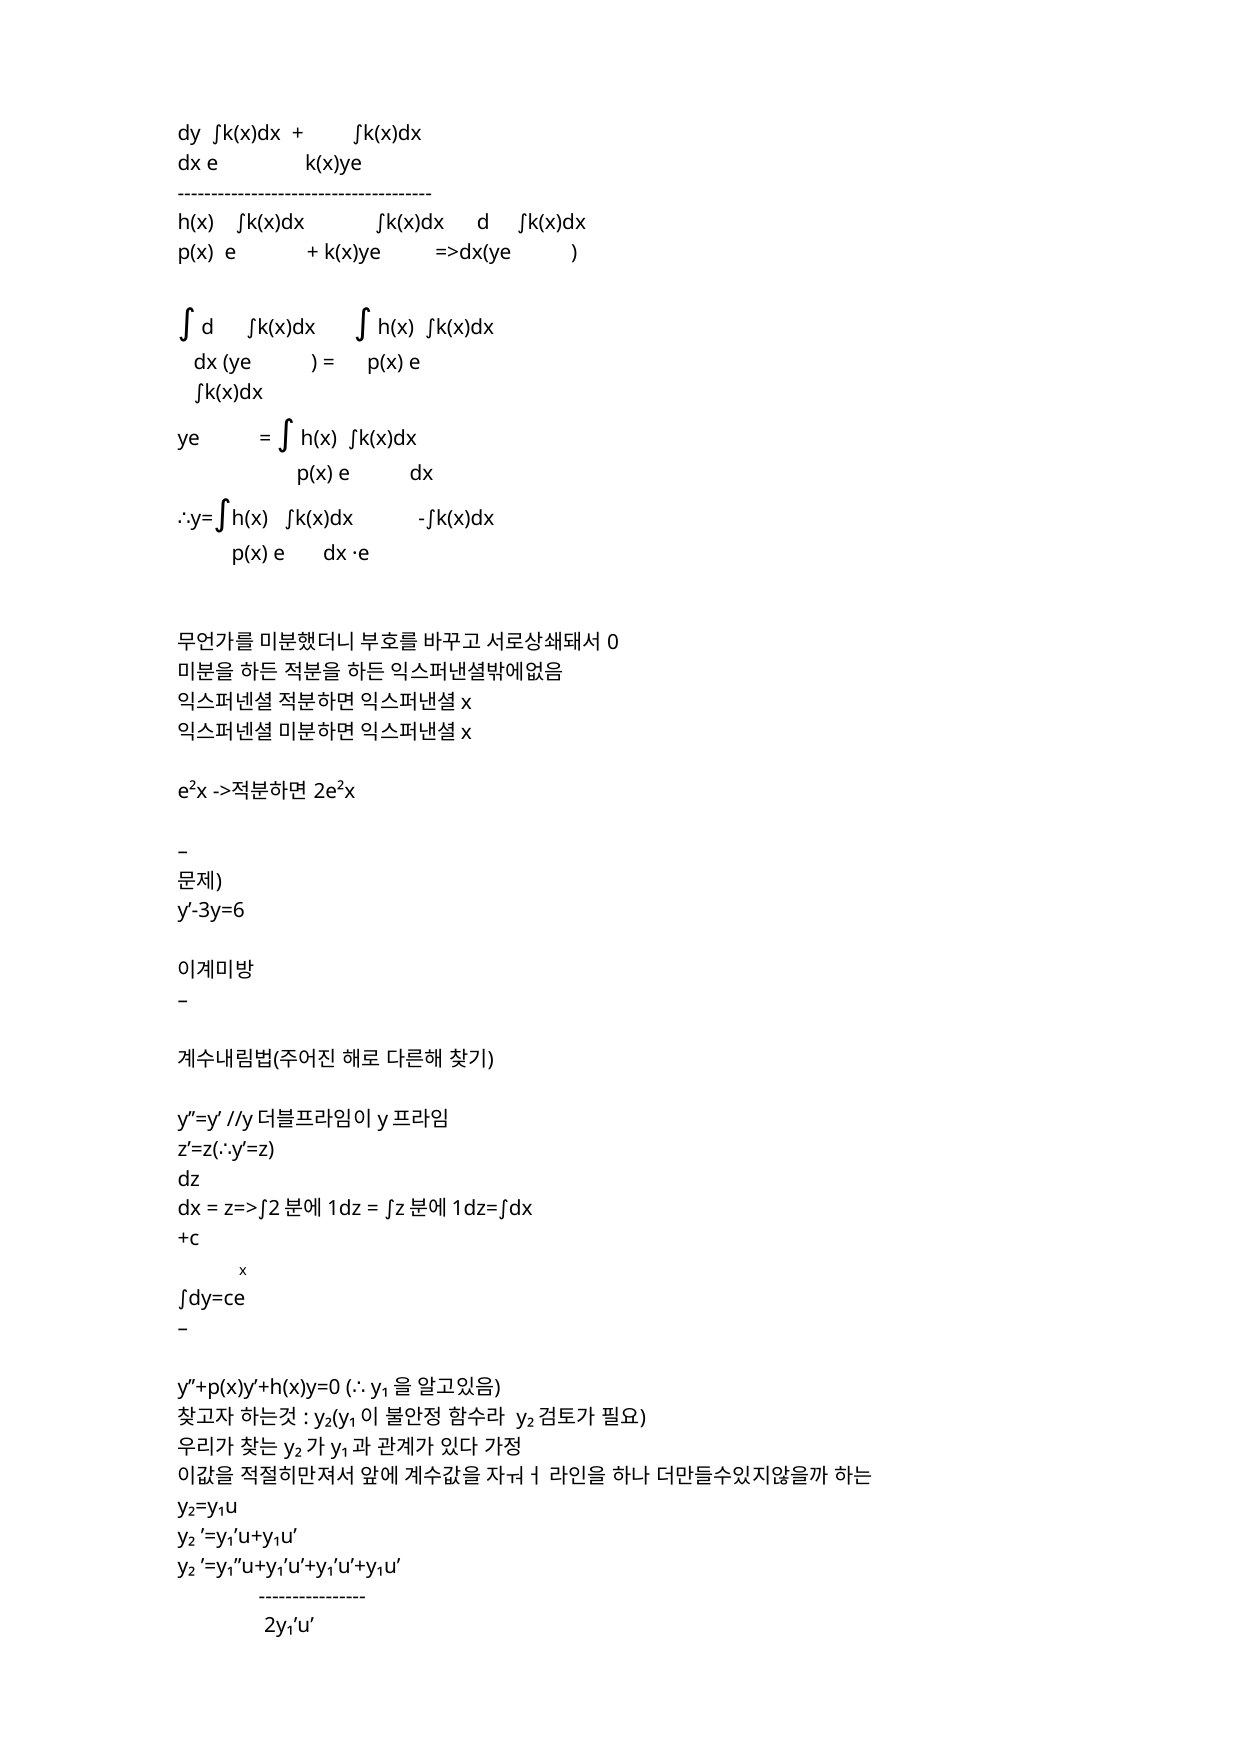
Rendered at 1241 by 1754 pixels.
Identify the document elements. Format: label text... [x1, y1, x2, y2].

text y₂=y₁u [177, 1491, 1063, 1520]
text dy ∫k(x)dx + ∫k(x)dx [177, 118, 1063, 147]
text ∫k(x)dx [177, 377, 1063, 406]
text – [177, 1313, 1063, 1341]
text dx = z=>∫2분에1dz = ∫z분에1dz=∫dx [177, 1193, 1063, 1222]
text z’=z(∴y’=z) [177, 1134, 1063, 1162]
text ∫dy=ce [177, 1283, 1063, 1311]
text p(x) e dx [177, 458, 1063, 486]
text y’-3y=6 [177, 896, 1063, 924]
text 익스퍼넨셜 적분하면 익스퍼낸셜x [177, 687, 1063, 716]
text 2y₁’u’ [177, 1611, 1063, 1639]
text 계수내림법(주어진 해로 다른해 찾기) [177, 1044, 1063, 1073]
text ∫ d ∫k(x)dx ∫ h(x) ∫k(x)dx [177, 297, 1063, 345]
text 찾고자 하는것 : y₂(y₁이 불안정 함수라 y₂검토가 필요) [177, 1402, 1063, 1431]
text y’’=y’ //y더블프라임이 y프라임 [177, 1104, 1063, 1133]
text p(x) e dx ·e [177, 538, 1063, 567]
text dx (ye ) = p(x) e [177, 347, 1063, 376]
text y’’+p(x)y’+h(x)y=0 (∴ y₁을 알고있음) [177, 1372, 1063, 1401]
text dz [177, 1164, 1063, 1192]
text x [177, 1253, 1063, 1282]
text 무언가를 미분했더니 부호를 바꾸고 서로상쇄돼서 0 [177, 627, 1063, 656]
text 미분을 하든 적분을 하든 익스퍼낸셜밖에없음 [177, 657, 1063, 686]
text ye = ∫ h(x) ∫k(x)dx [177, 407, 1063, 455]
text -------------------------------------- [177, 178, 1063, 206]
text p(x) e + k(x)ye =>dx(ye ) [177, 237, 1063, 266]
text y₂ ’=y₁’u+y₁u’ [177, 1521, 1063, 1550]
text e²x ->적분하면 2e²x [177, 776, 1063, 805]
text dx e k(x)ye [177, 148, 1063, 176]
text ∴y=∫h(x) ∫k(x)dx -∫k(x)dx [177, 487, 1063, 536]
text y₂ ’=y₁’’u+y₁’u’+y₁’u’+y₁u’ [177, 1551, 1063, 1579]
text 익스퍼넨셜 미분하면 익스퍼낸셜x [177, 717, 1063, 745]
text +c [177, 1223, 1063, 1252]
text h(x) ∫k(x)dx ∫k(x)dx d ∫k(x)dx [177, 207, 1063, 236]
text 이계미방 [177, 955, 1063, 984]
text ---------------- [177, 1581, 1063, 1609]
text – [177, 985, 1063, 1013]
text 우리가 찾는 y₂가 y₁과 관계가 있다 가정 [177, 1432, 1063, 1460]
text 이값을 적절히만져서 앞에 계수값을 자ㅝㅓ 라인을 하나 더만들수있지않을까 하는 [177, 1462, 1063, 1490]
text – [177, 836, 1063, 864]
text 문제) [177, 866, 1063, 894]
